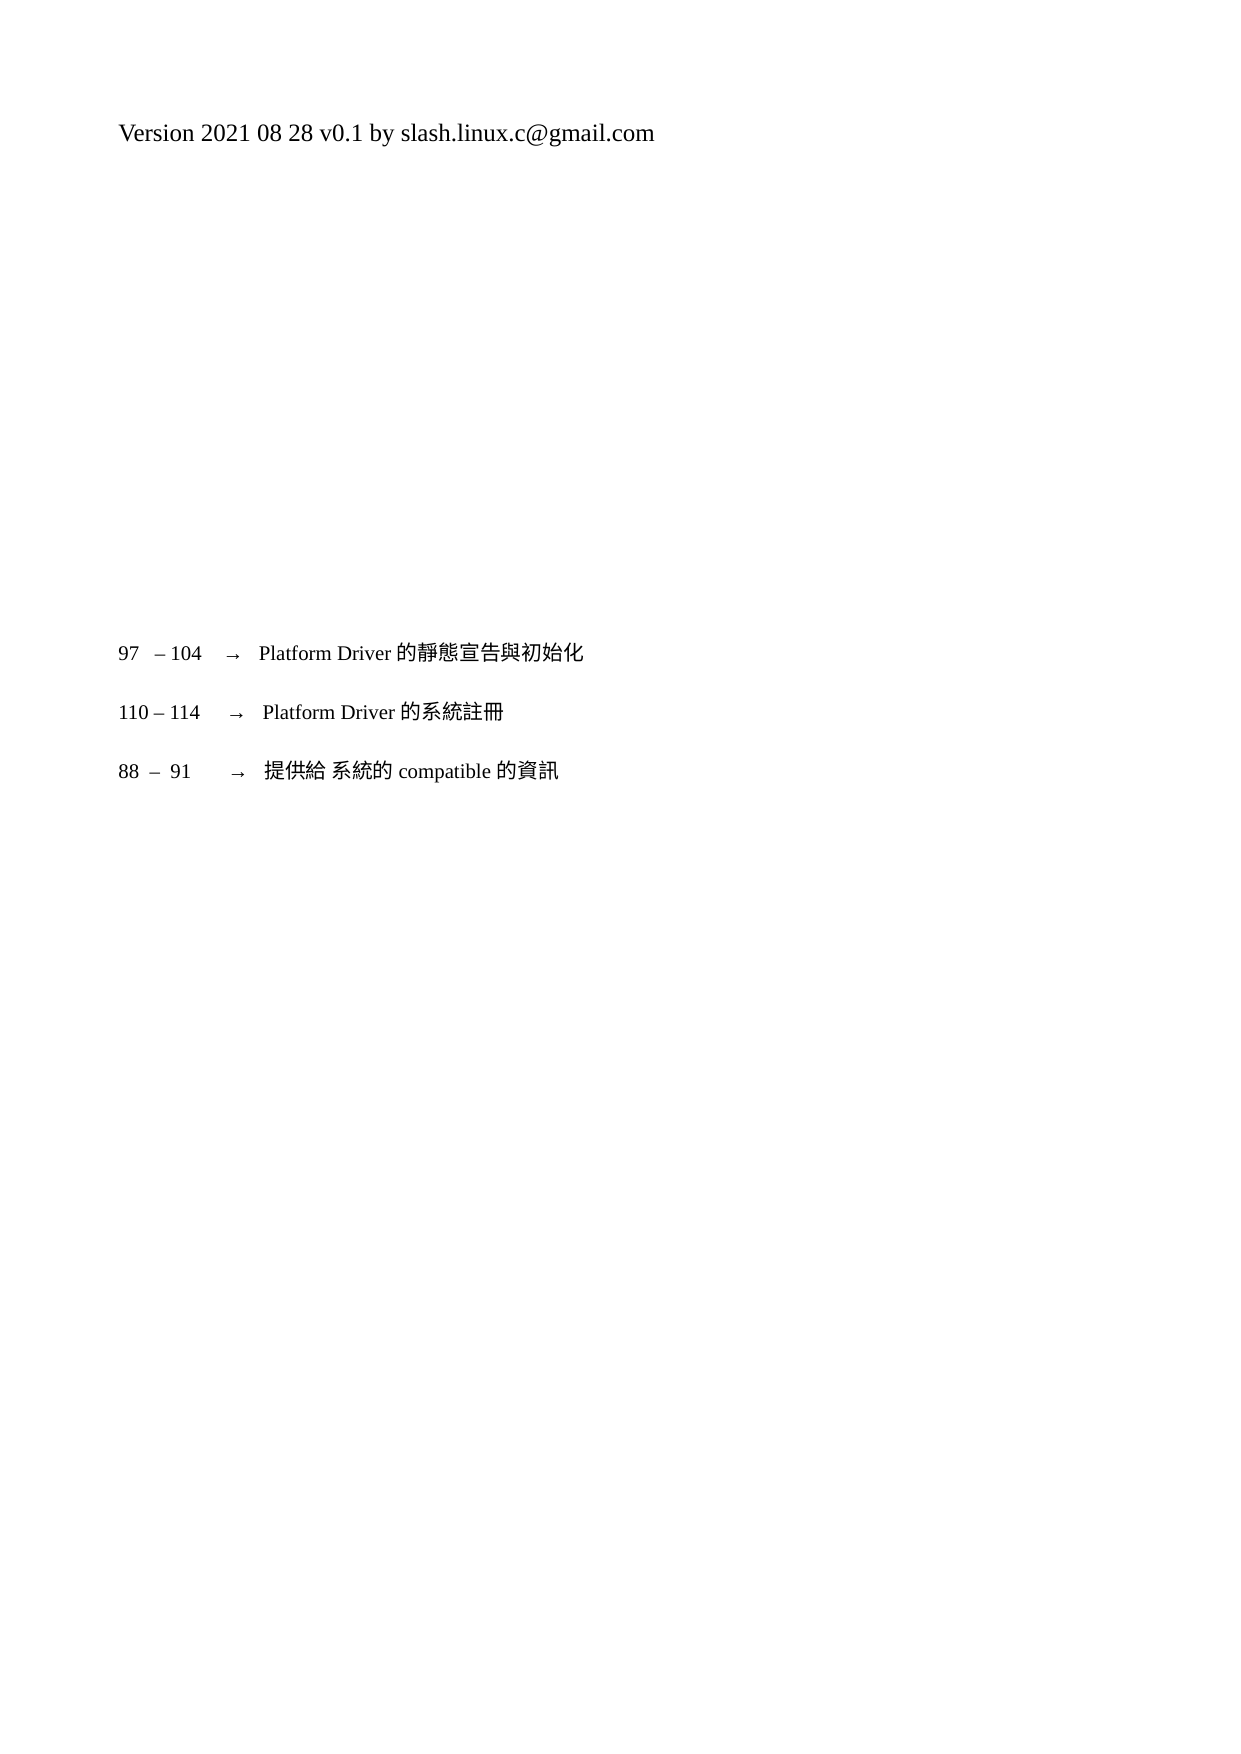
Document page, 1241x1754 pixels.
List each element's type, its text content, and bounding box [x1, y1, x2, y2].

text 110 – 114 → Platform Driver 的系統註冊 [118, 695, 1122, 726]
text 97 – 104 → Platform Driver 的靜態宣告與初始化 [118, 636, 1122, 667]
text 88 – 91 → 提供給 系統的 compatible 的資訊 [118, 754, 1122, 784]
